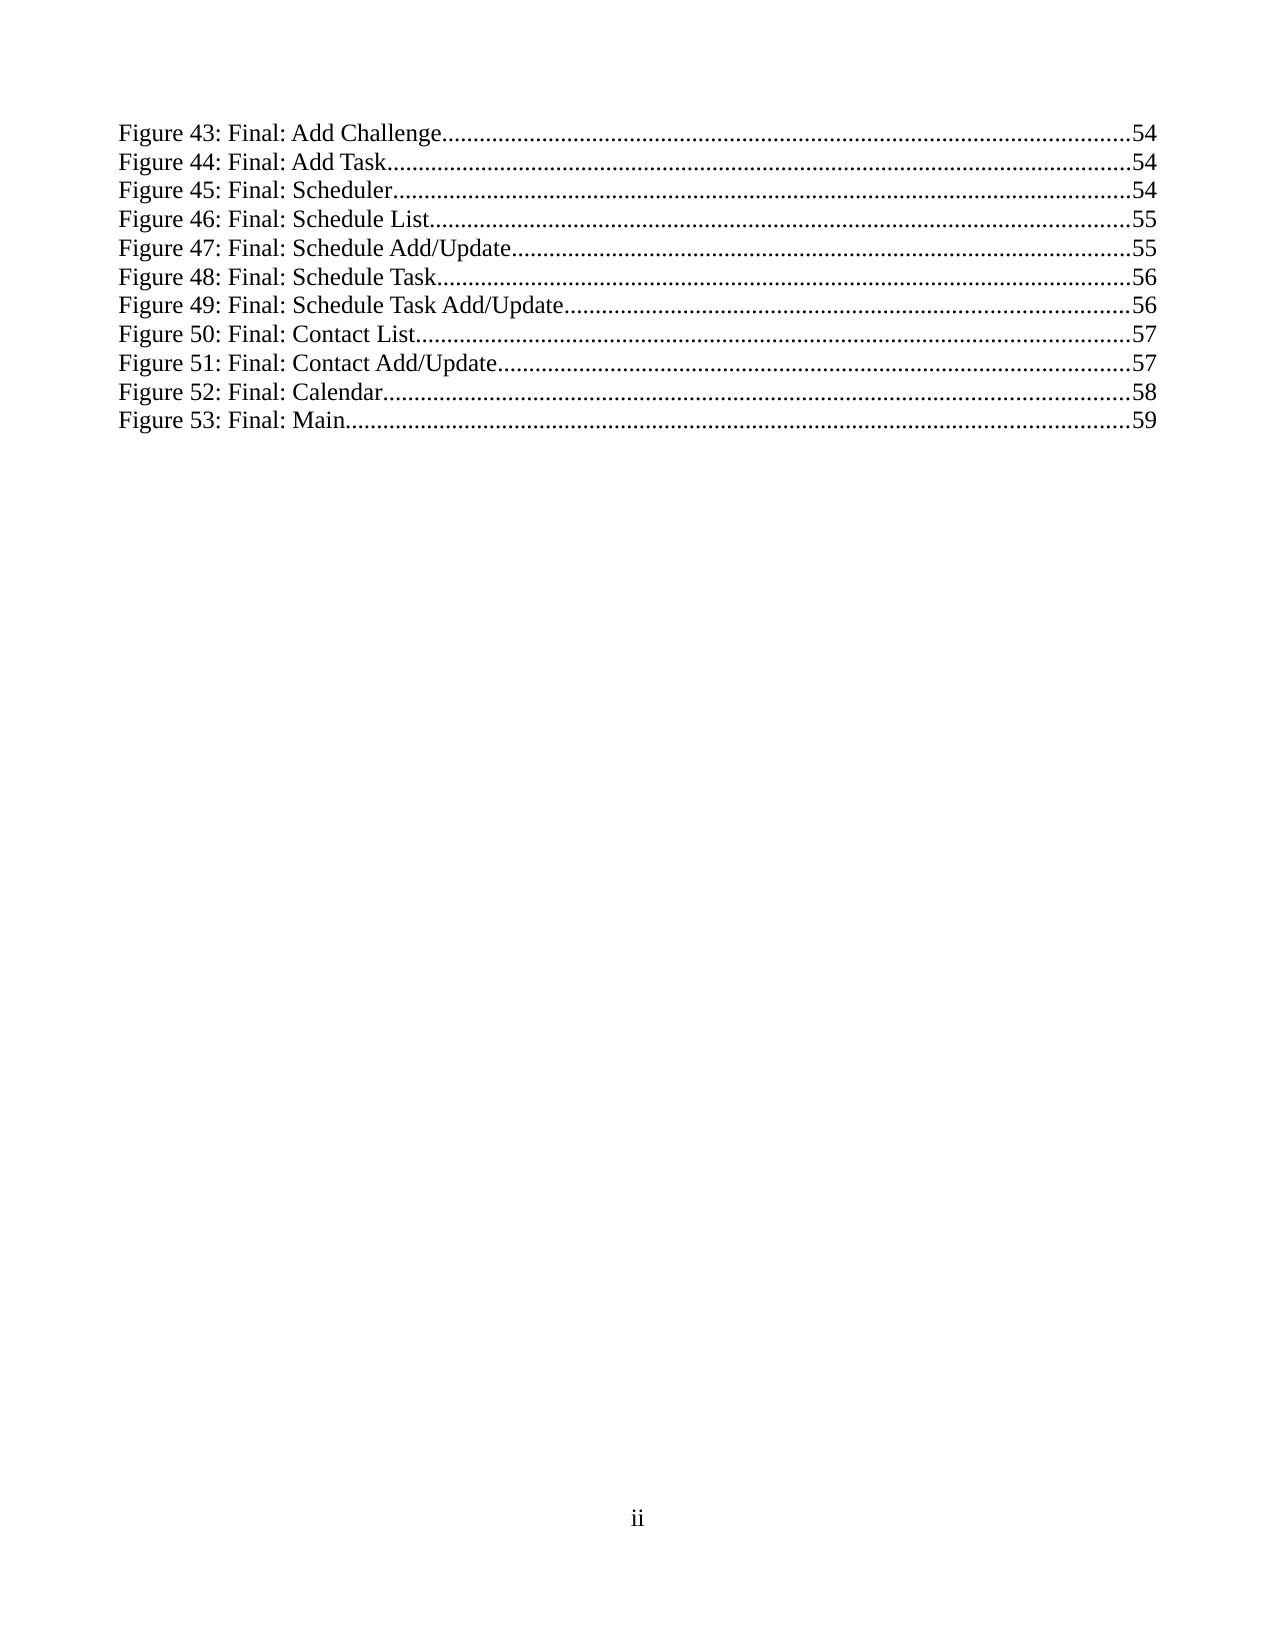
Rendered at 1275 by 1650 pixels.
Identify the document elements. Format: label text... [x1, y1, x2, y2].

text Figure 51: Final: Contact Add/Update 57 [118, 348, 1157, 377]
text Figure 53: Final: Main 59 [118, 406, 1157, 434]
text Figure 49: Final: Schedule Task Add/Update 56 [118, 291, 1157, 319]
text Figure 50: Final: Contact List 57 [118, 319, 1157, 348]
text Figure 48: Final: Schedule Task 56 [118, 262, 1157, 291]
text Figure 43: Final: Add Challenge 54 [118, 118, 1157, 147]
text Figure 44: Final: Add Task 54 [118, 147, 1157, 176]
text Figure 46: Final: Schedule List 55 [118, 204, 1157, 233]
text Figure 52: Final: Calendar 58 [118, 377, 1157, 406]
text Figure 47: Final: Schedule Add/Update 55 [118, 233, 1157, 262]
text Figure 45: Final: Scheduler 54 [118, 176, 1157, 204]
